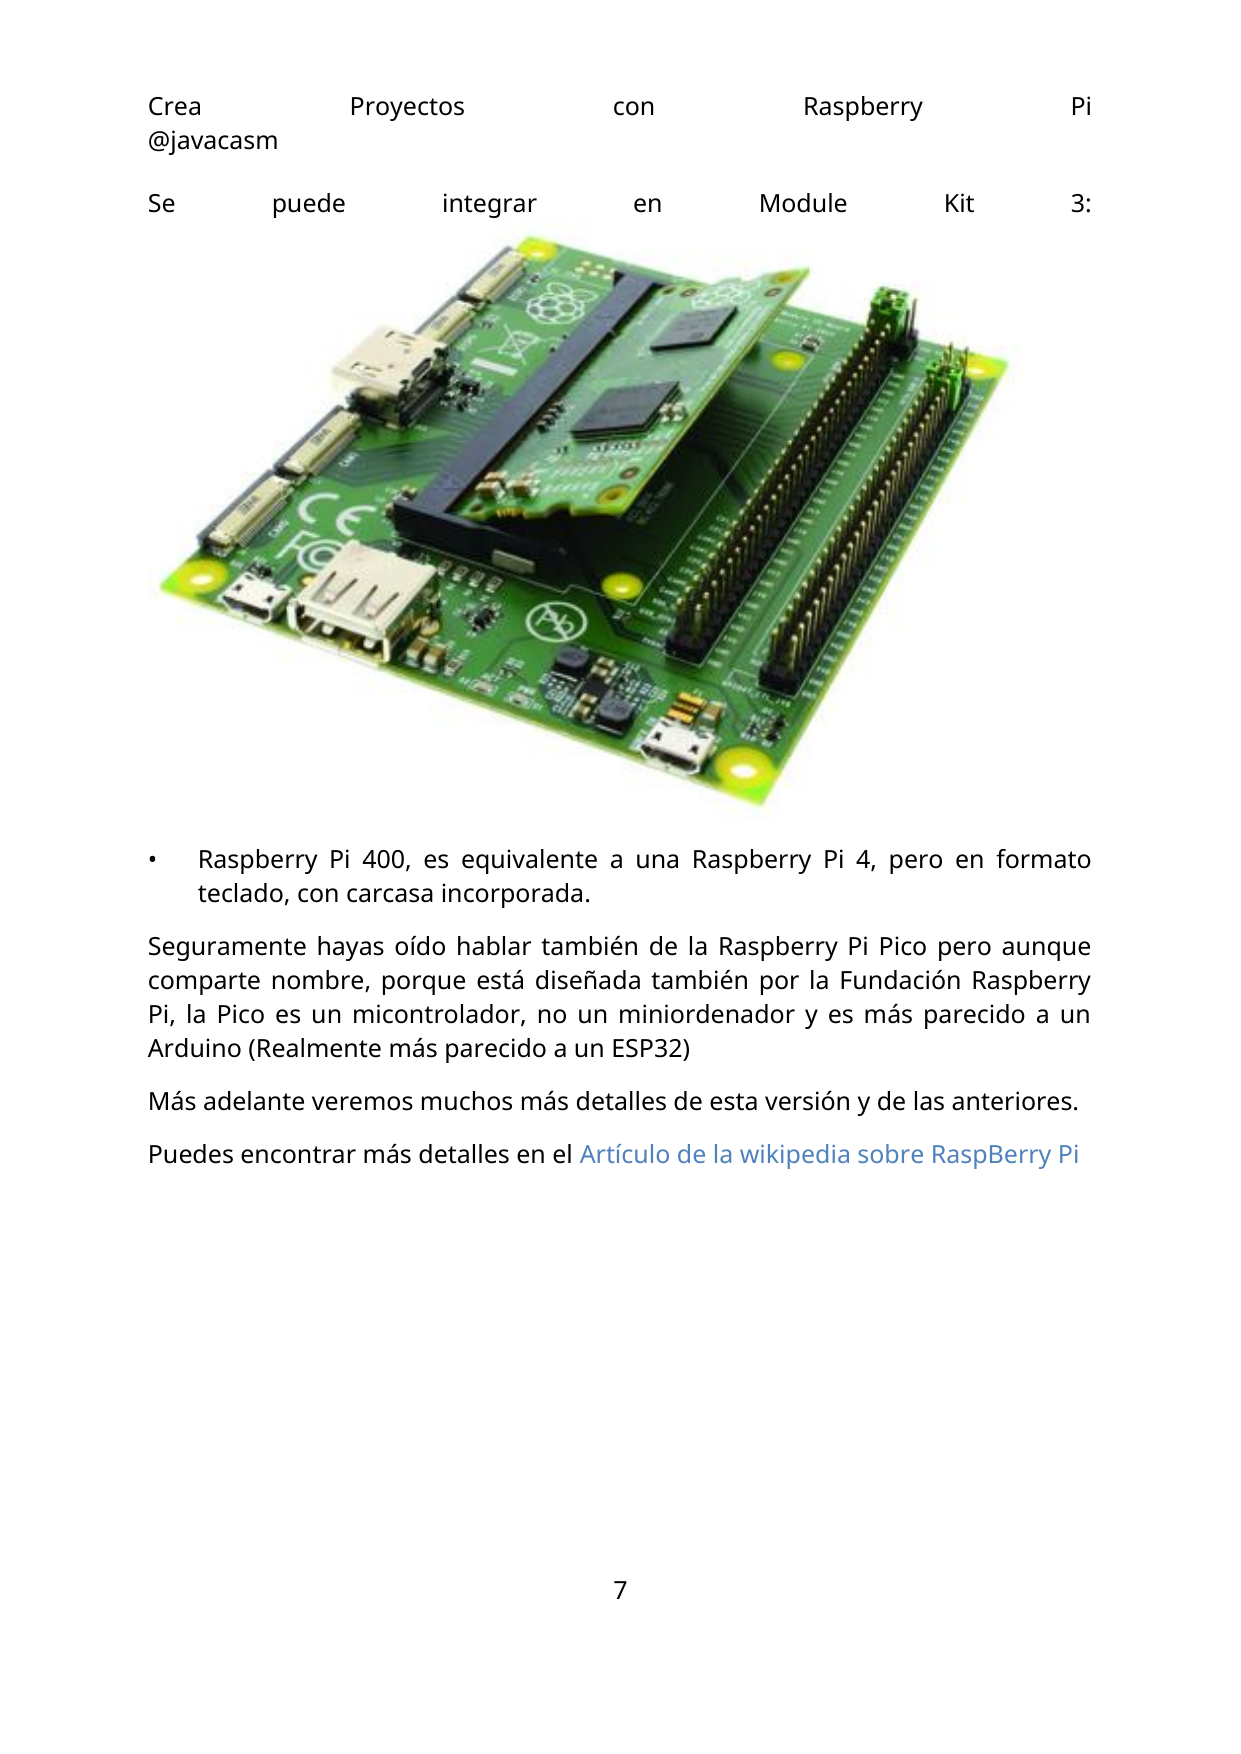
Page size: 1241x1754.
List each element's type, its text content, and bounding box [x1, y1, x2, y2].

text Se puede integrar en Module Kit 3: [148, 186, 1093, 823]
text Más adelante veremos muchos más detalles de esta versión y de las anteriores. [148, 1084, 1093, 1118]
picture [147, 220, 1023, 824]
list Raspberry Pi 400, es equivalente a una Raspberry Pi 4, pero en formato teclado, con carcasa incorporada. [148, 842, 1093, 910]
text Seguramente hayas oído hablar también de la Raspberry Pi Pico pero aunque comparte nombre, porque está diseñada también por la Fundación Raspberry Pi, la Pico es un micontrolador, no un miniordenador y es más parecido a un Arduino (Realmente más parecido a un ESP32) [148, 929, 1093, 1065]
text Puedes encontrar más detalles en el Artículo de la wikipedia sobre RaspBerry Pi [148, 1137, 1093, 1171]
